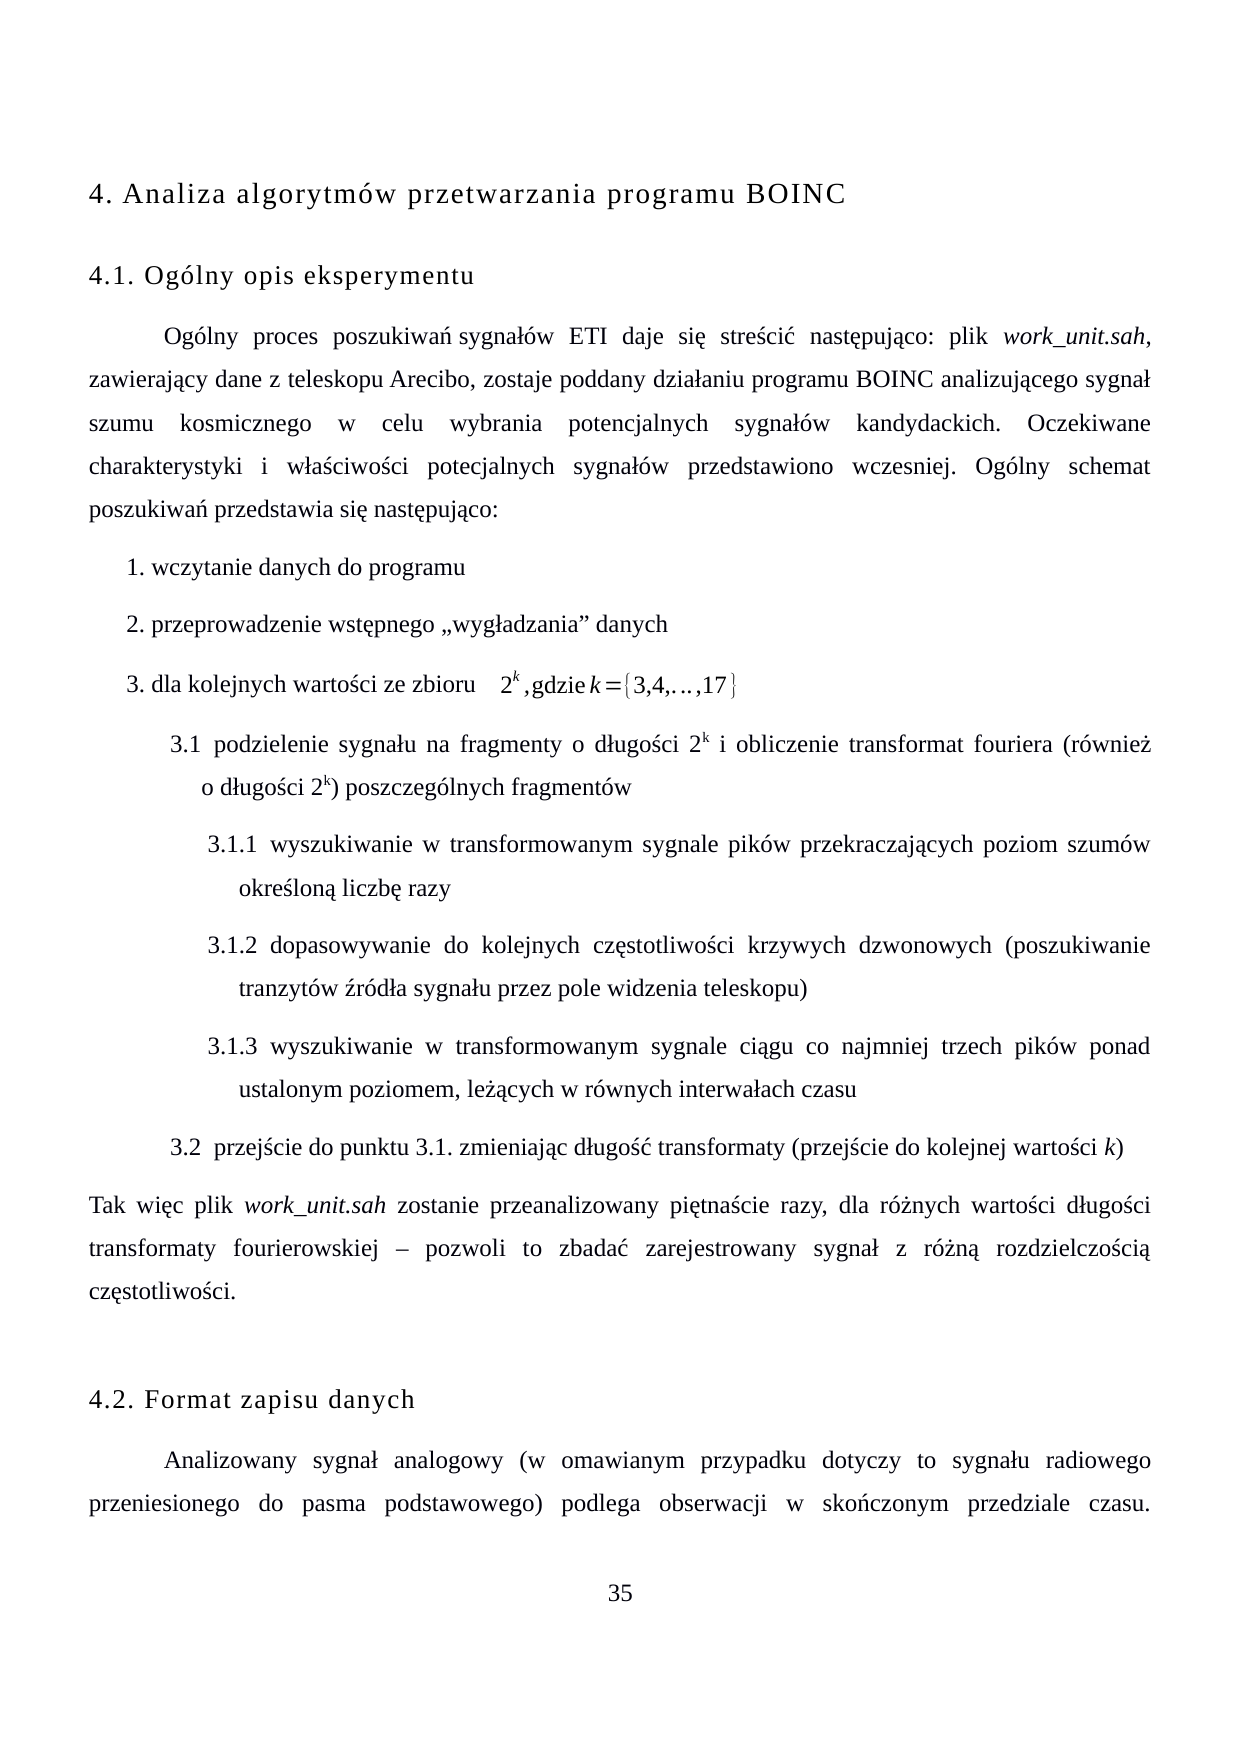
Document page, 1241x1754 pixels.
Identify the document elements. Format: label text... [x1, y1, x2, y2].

list dla kolejnych wartości ze zbioru [126, 667, 1152, 700]
subtitle 4. Analiza algorytmów przetwarzania programu BOINC [88, 176, 1152, 210]
list wczytanie danych do programu [126, 552, 1152, 580]
list wyszukiwanie w transformowanym sygnale ciągu co najmniej trzech pików ponad ustalonym poziomem, leżących w równych interwałach czasu [201, 1031, 1152, 1103]
subtitle 4.2. Format zapisu danych [88, 1383, 1152, 1414]
text Analizowany sygnał analogowy (w omawianym przypadku dotyczy to sygnału radiowego przeniesionego do pasma podstawowego) podlega obserwacji w skończonym przedziale czasu. [88, 1445, 1152, 1517]
subtitle 4.1. Ogólny opis eksperymentu [88, 259, 1152, 290]
list wyszukiwanie w transformowanym sygnale pików przekraczających poziom szumów określoną liczbę razy [201, 829, 1152, 901]
list przeprowadzenie wstępnego „wygładzania” danych [126, 609, 1152, 638]
text Tak więc plik work_unit.sah zostanie przeanalizowany piętnaście razy, dla różnych wartości długości transformaty fourierowskiej – pozwoli to zbadać zarejestrowany sygnał z różną rozdzielczością częstotliwości. [88, 1190, 1152, 1305]
list przejście do punktu 3.1. zmieniając długość transformaty (przejście do kolejnej wartości k) [163, 1132, 1152, 1161]
list podzielenie sygnału na fragmenty o długości 2k i obliczenie transformat fouriera (również o długości 2k) poszczególnych fragmentów [163, 729, 1152, 801]
text Ogólny proces poszukiwań sygnałów ETI daje się streścić następująco: plik work_unit.sah, zawierający dane z teleskopu Arecibo, zostaje poddany działaniu programu BOINC analizującego sygnał szumu kosmicznego w celu wybrania potencjalnych sygnałów kandydackich. Oczekiwane charakterystyki i właściwości potecjalnych sygnałów przedstawiono wczesniej. Ogólny schemat poszukiwań przedstawia się następująco: [88, 321, 1152, 523]
list dopasowywanie do kolejnych częstotliwości krzywych dzwonowych (poszukiwanie tranzytów źródła sygnału przez pole widzenia teleskopu) [201, 930, 1152, 1002]
